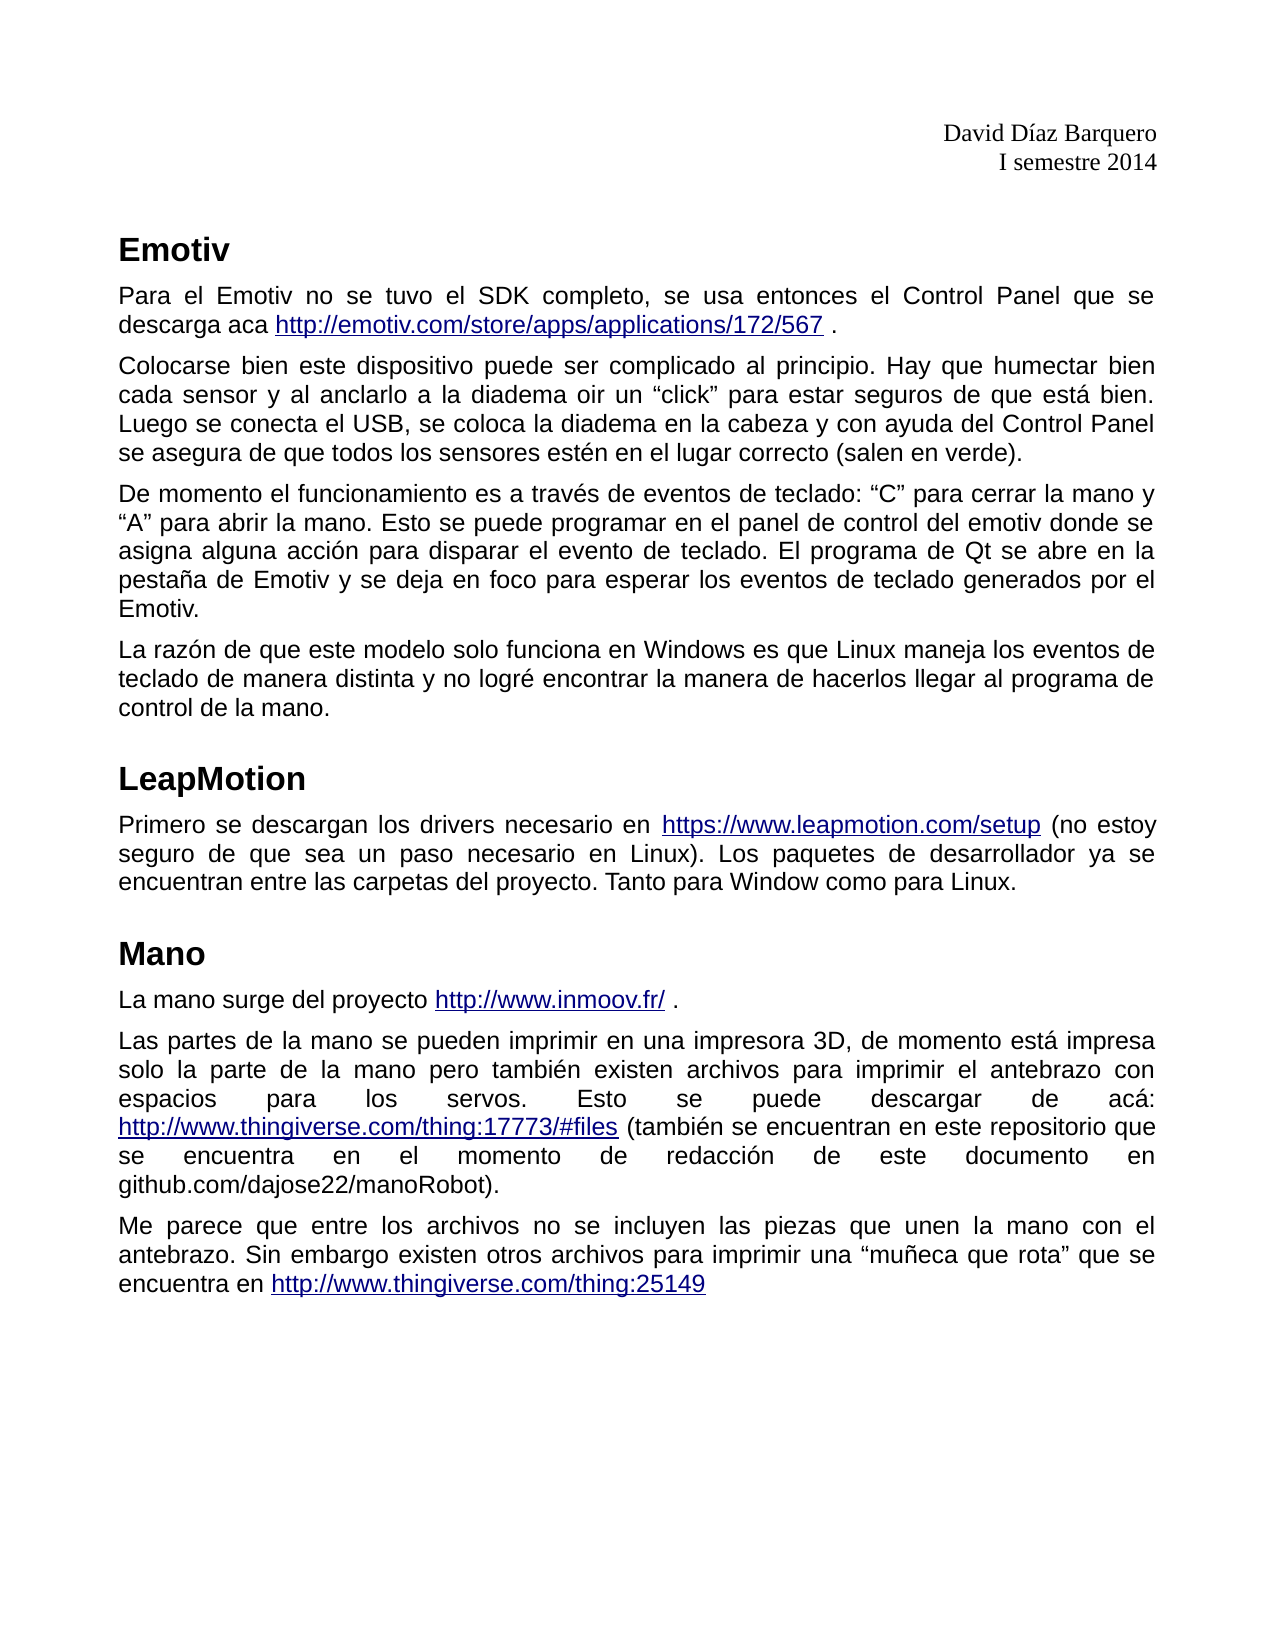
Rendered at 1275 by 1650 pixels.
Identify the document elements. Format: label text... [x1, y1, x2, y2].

text La razón de que este modelo solo funciona en Windows es que Linux maneja los eventos de teclado de manera distinta y no logré encontrar la manera de hacerlos llegar al programa de control de la mano. [118, 635, 1157, 721]
text Me parece que entre los archivos no se incluyen las piezas que unen la mano con el antebrazo. Sin embargo existen otros archivos para imprimir una “muñeca que rota” que se encuentra en http://www.thingiverse.com/thing:25149 [118, 1211, 1157, 1297]
text Para el Emotiv no se tuvo el SDK completo, se usa entonces el Control Panel que se descarga aca http://emotiv.com/store/apps/applications/172/567 . [118, 281, 1157, 339]
text Colocarse bien este dispositivo puede ser complicado al principio. Hay que humectar bien cada sensor y al anclarlo a la diadema oir un “click” para estar seguros de que está bien. Luego se conecta el USB, se coloca la diadema en la cabeza y con ayuda del Control Panel se asegura de que todos los sensores estén en el lugar correcto (salen en verde). [118, 351, 1157, 466]
text Las partes de la mano se pueden imprimir en una impresora 3D, de momento está impresa solo la parte de la mano pero también existen archivos para imprimir el antebrazo con espacios para los servos. Esto se puede descargar de acá: http://www.thingiverse.com/thing:17773/#files (también se encuentran en este repositorio que se encuentra en el momento de redacción de este documento en github.com/dajose22/manoRobot). [118, 1026, 1157, 1198]
text Primero se descargan los drivers necesario en https://www.leapmotion.com/setup (no estoy seguro de que sea un paso necesario en Linux). Los paquetes de desarrollador ya se encuentran entre las carpetas del proyecto. Tanto para Window como para Linux. [118, 810, 1157, 896]
subtitle LeapMotion [118, 759, 1157, 797]
text De momento el funcionamiento es a través de eventos de teclado: “C” para cerrar la mano y “A” para abrir la mano. Esto se puede programar en el panel de control del emotiv donde se asigna alguna acción para disparar el evento de teclado. El programa de Qt se abre en la pestaña de Emotiv y se deja en foco para esperar los eventos de teclado generados por el Emotiv. [118, 479, 1157, 622]
subtitle Emotiv [118, 230, 1157, 269]
text La mano surge del proyecto http://www.inmoov.fr/ . [118, 985, 1157, 1013]
subtitle Mano [118, 934, 1157, 972]
